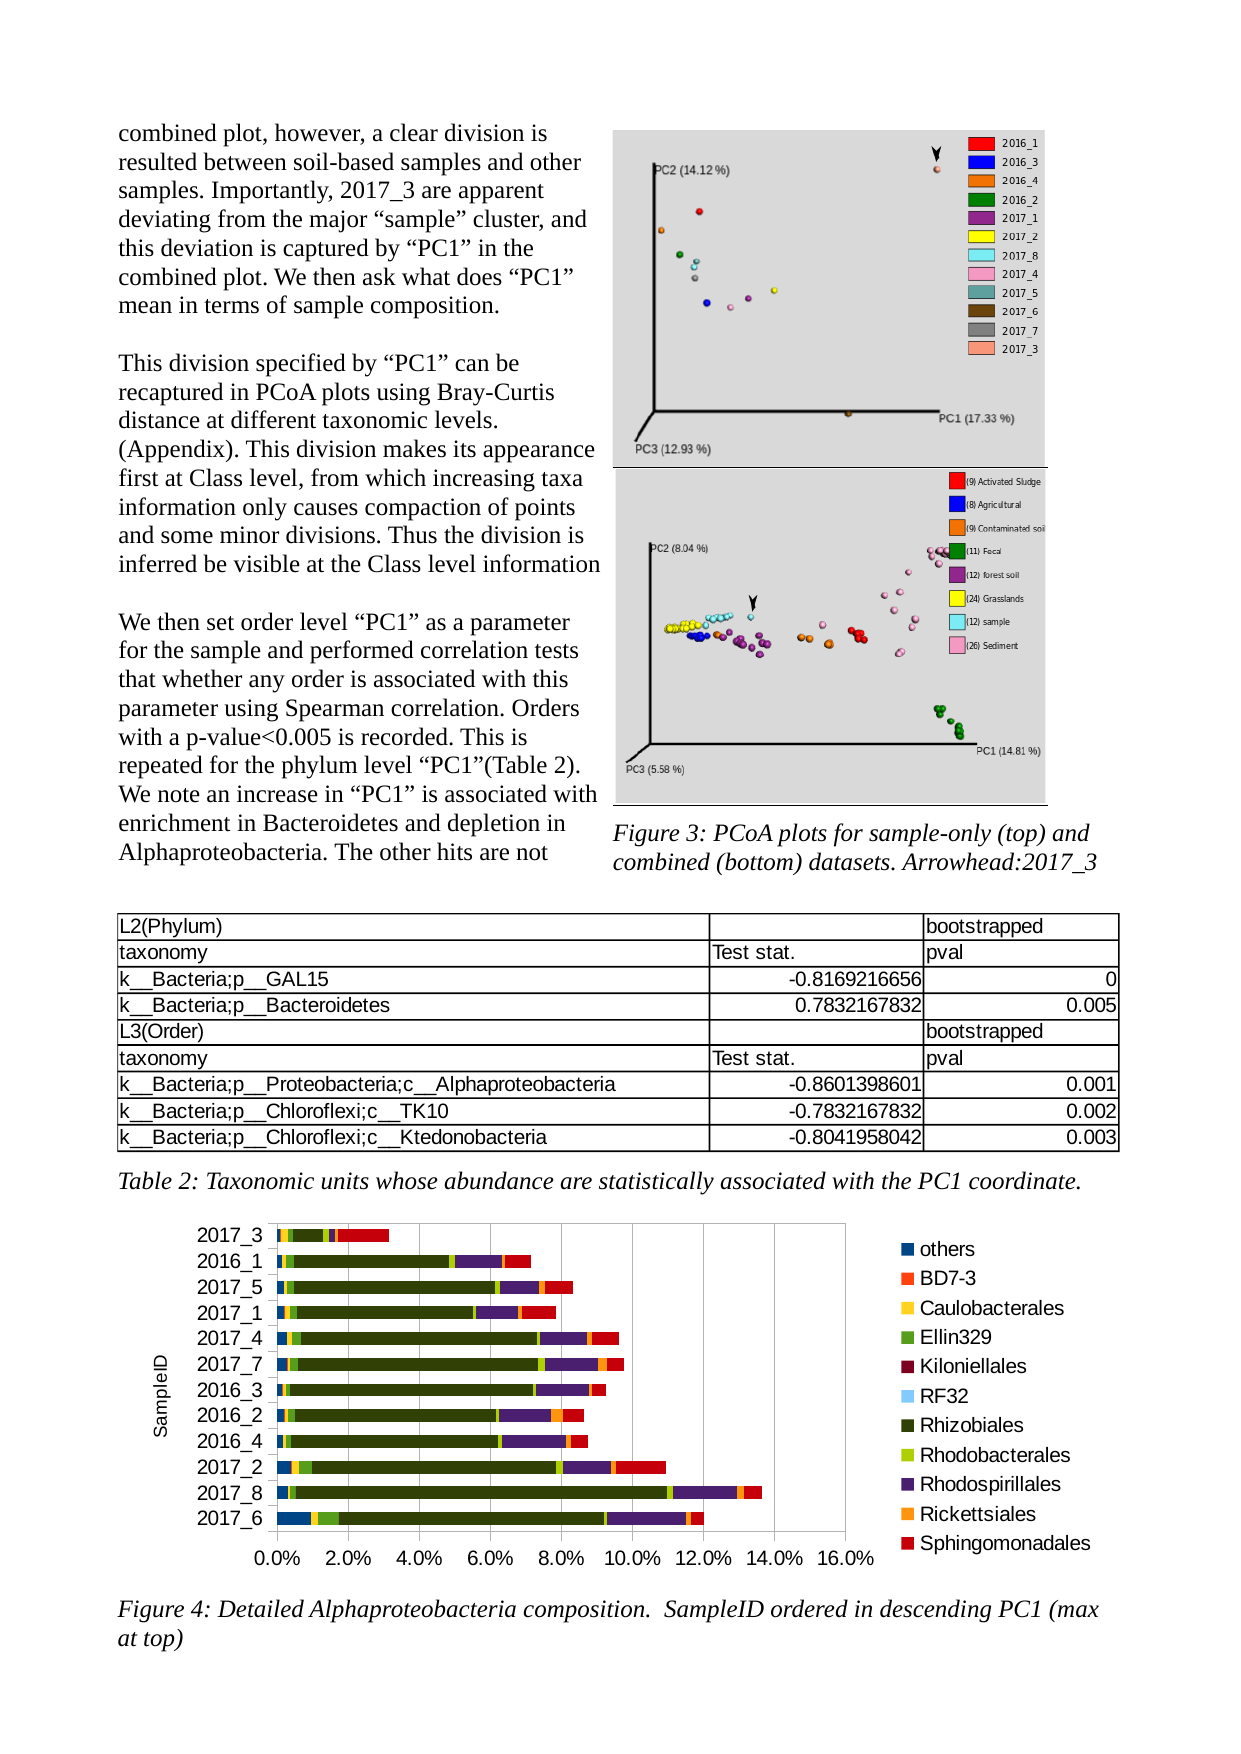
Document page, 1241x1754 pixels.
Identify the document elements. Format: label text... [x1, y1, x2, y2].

picture [615, 469, 1046, 803]
text Figure 4: Detailed Alphaproteobacteria composition. SampleID ordered in descending PC1 (max at top) [117, 1594, 1126, 1652]
text Figure 3: PCoA plots for sample-only (top) and combined (bottom) datasets. Arrowhead:2017_3 [613, 818, 1100, 875]
text This division specified by “PC1” can be recaptured in PCoA plots using Bray-Curtis distance at different taxonomic levels. (Appendix). This division makes its appearance first at Class level, from which increasing taxa information only causes compaction of points and some minor divisions. Thus the division is inferred be visible at the Class level information [118, 348, 605, 578]
text Table 2: Taxonomic units whose abundance are statistically associated with the PC1 coordinate. [117, 1166, 1136, 1195]
picture [612, 130, 1045, 467]
text We then set order level “PC1” as a parameter for the sample and performed correlation tests that whether any order is associated with this parameter using Spearman correlation. Orders with a p-value<0.005 is recorded. This is repeated for the phylum level “PC1”(Table 2). We note an increase in “PC1” is associated with enrichment in Bacteroidetes and depletion in Alphaproteobacteria. The other hits are not [118, 607, 605, 866]
text combined plot, however, a clear division is resulted between soil-based samples and other samples. Importantly, 2017_3 are apparent deviating from the major “sample” cluster, and this deviation is captured by “PC1” in the combined plot. We then ask what does “PC1” mean in terms of sample composition. [118, 118, 605, 319]
